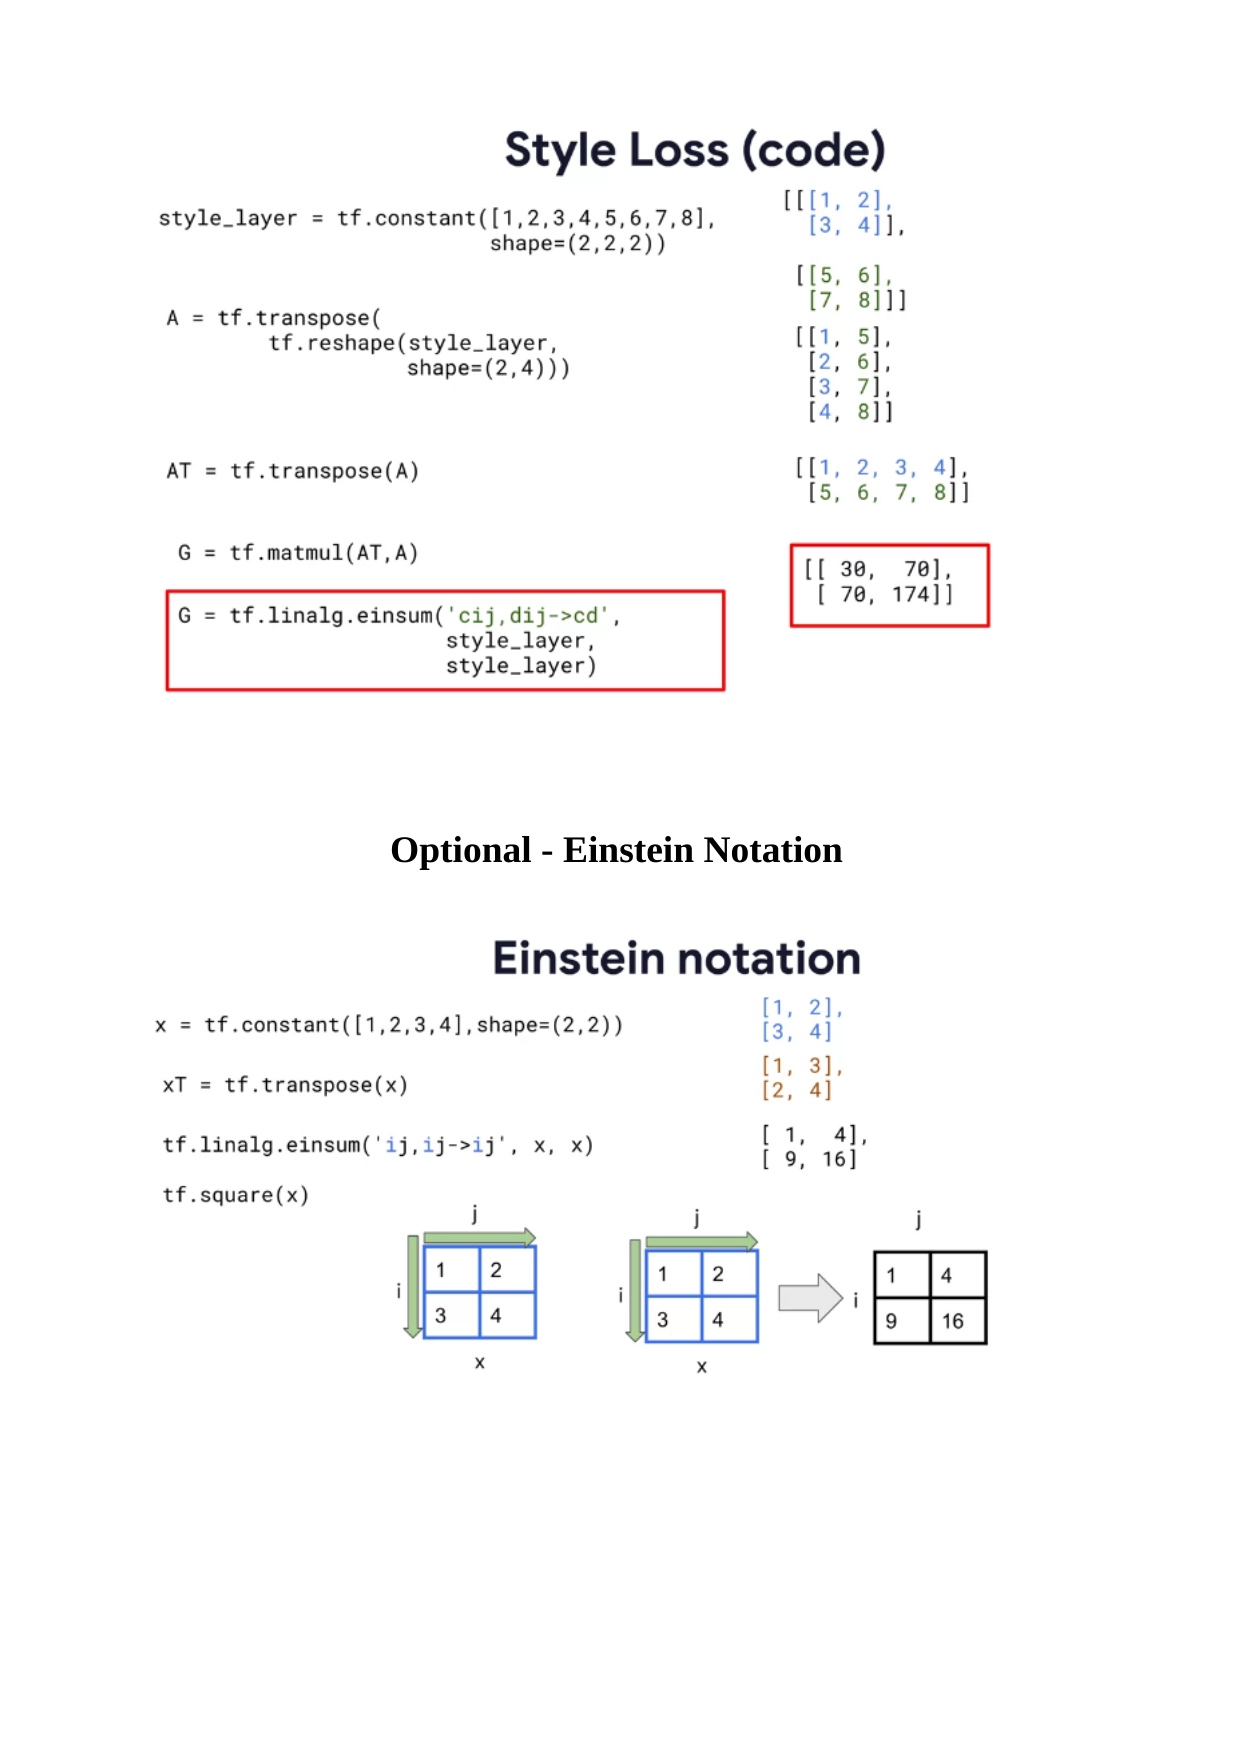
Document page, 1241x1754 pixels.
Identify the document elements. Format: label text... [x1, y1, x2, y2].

subtitle Optional - Einstein Notation [118, 827, 1122, 870]
picture [118, 930, 1123, 1389]
picture [118, 118, 1123, 703]
